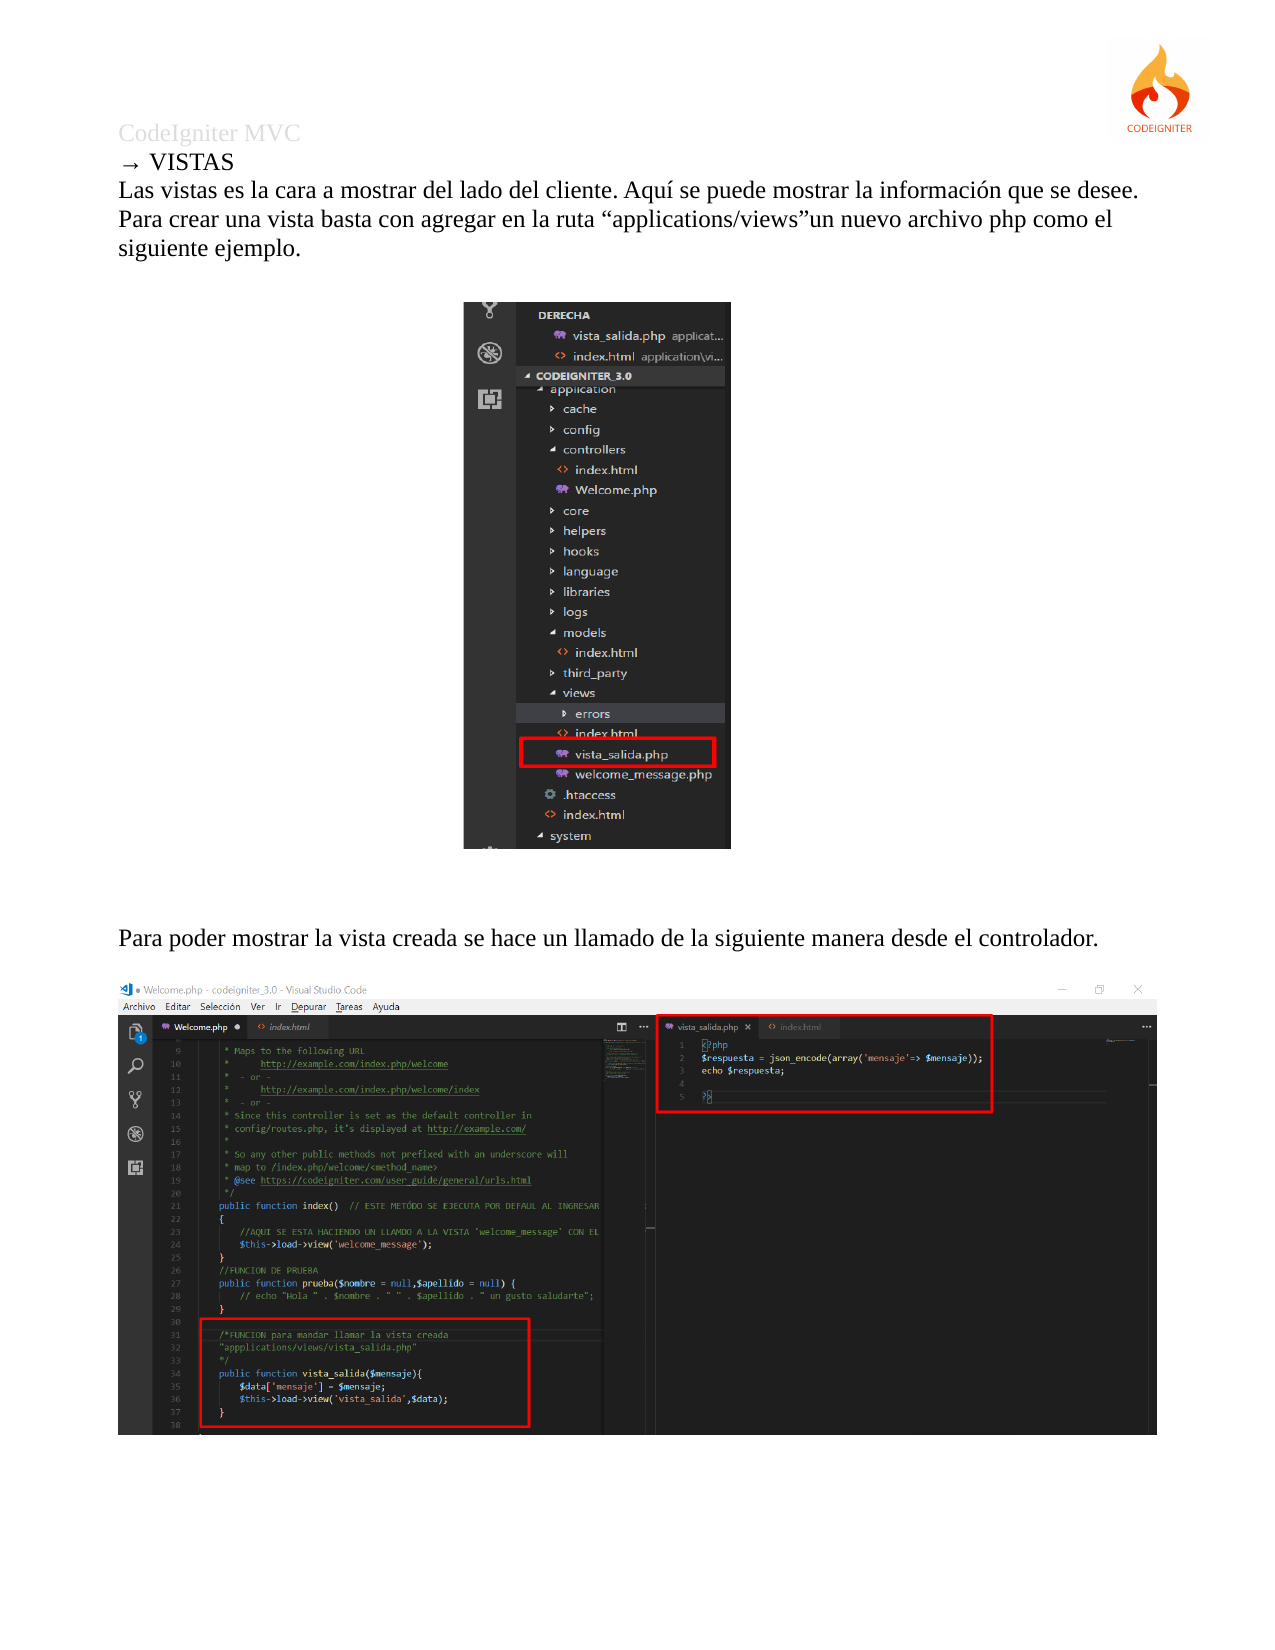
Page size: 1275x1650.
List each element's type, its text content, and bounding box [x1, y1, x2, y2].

text → VISTAS [118, 147, 1157, 176]
text Para crear una vista basta con agregar en la ruta “applications/views”un nuevo archivo php como el siguiente ejemplo. [118, 204, 1157, 262]
picture [463, 302, 731, 849]
text Las vistas es la cara a mostrar del lado del cliente. Aquí se puede mostrar la información que se desee. [118, 176, 1157, 204]
text Para poder mostrar la vista creada se hace un llamado de la siguiente manera desde el controlador. [118, 923, 1157, 952]
picture [118, 980, 1157, 1435]
picture [1107, 36, 1213, 142]
